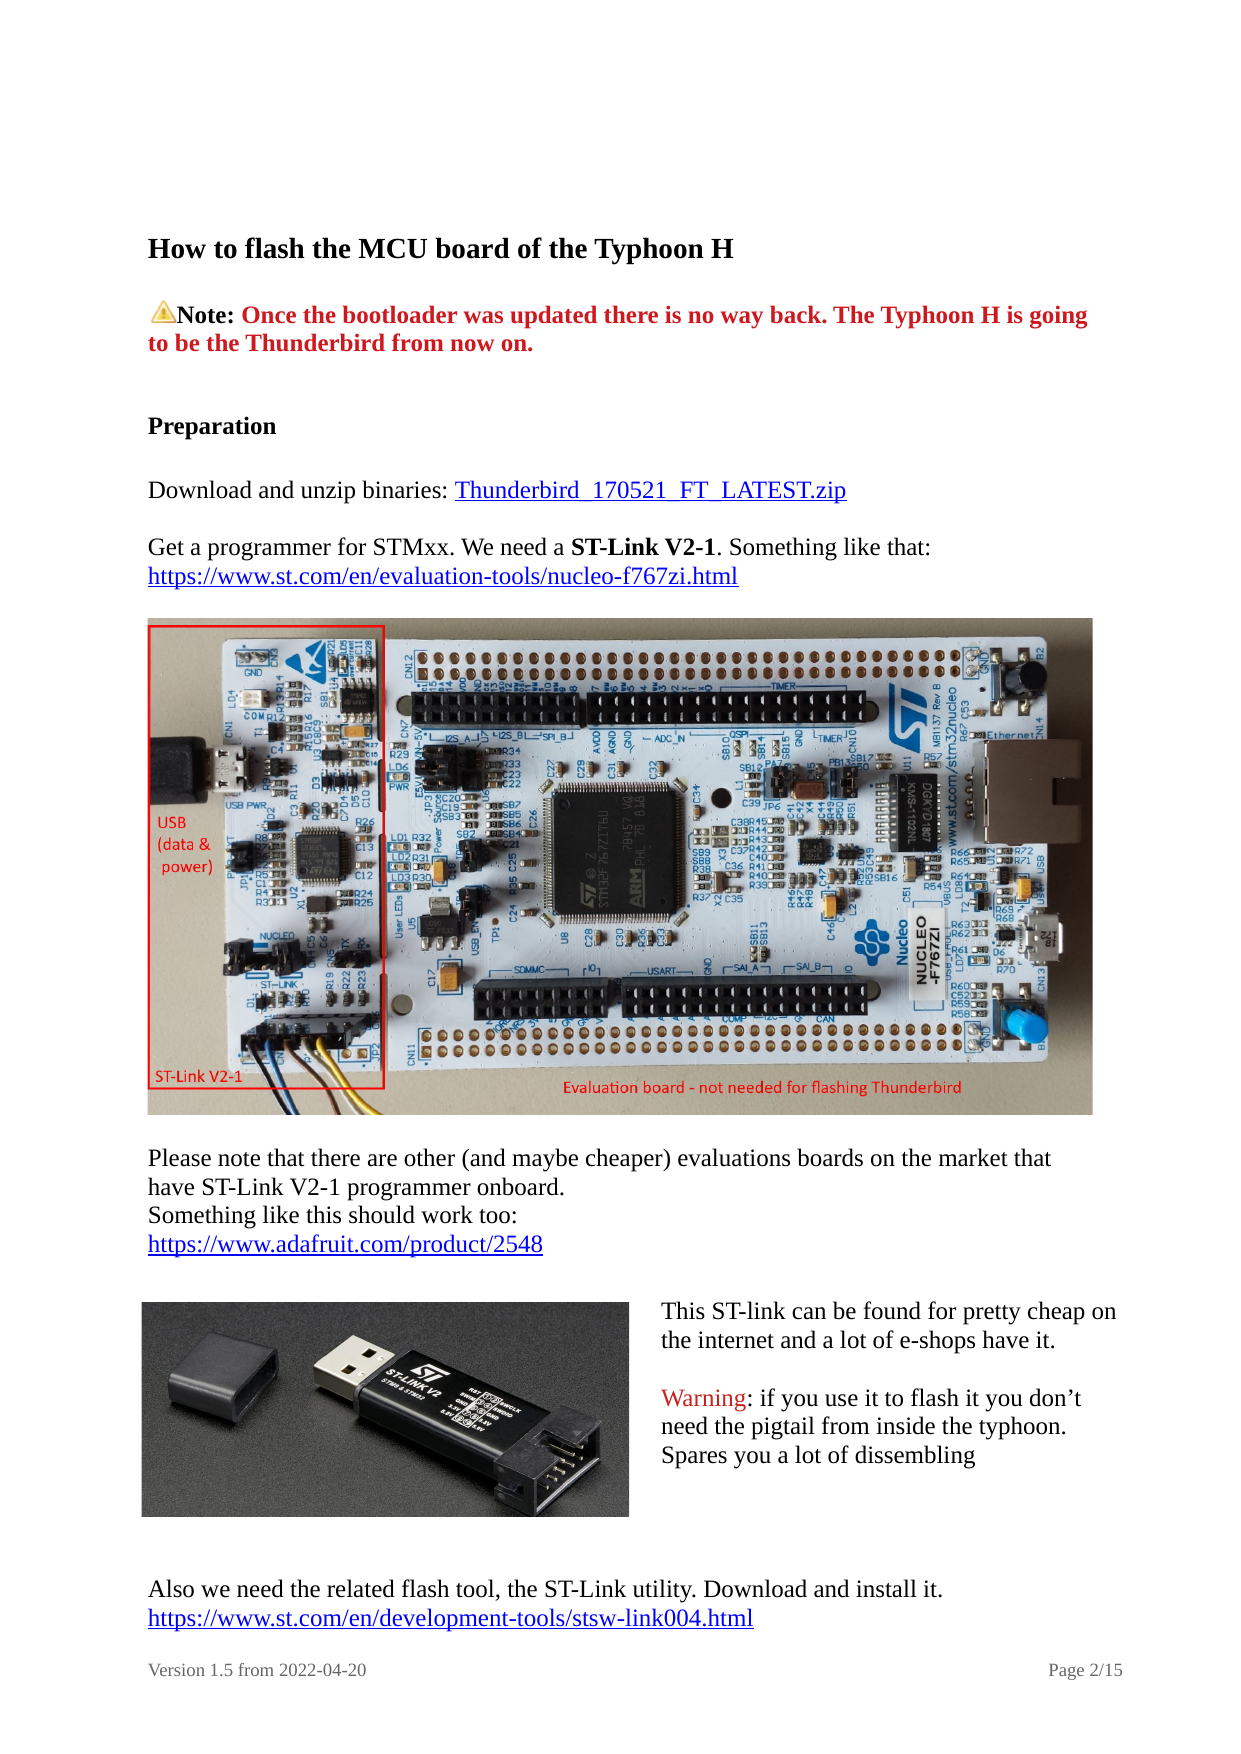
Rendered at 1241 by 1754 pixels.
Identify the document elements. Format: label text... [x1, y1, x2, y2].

text https://www.st.com/en/evaluation-tools/nucleo-f767zi.html [148, 561, 1093, 590]
text https://www.adafruit.com/product/2548 [148, 1229, 1093, 1258]
text Download and unzip binaries: Thunderbird_170521_FT_LATEST.zip [148, 475, 1093, 503]
picture [147, 618, 1093, 1115]
text https://www.st.com/en/development-tools/stsw-link004.html [148, 1603, 1093, 1632]
picture [141, 1302, 630, 1517]
text Something like this should work too: [148, 1200, 1093, 1229]
text Please note that there are other (and maybe cheaper) evaluations boards on the market that have ST-Link V2-1 programmer onboard. [148, 1143, 1093, 1200]
subtitle How to flash the MCU board of the Typhoon H [148, 231, 1093, 265]
picture [151, 299, 177, 325]
subtitle Preparation [148, 411, 1093, 440]
text Get a programmer for STMxx. We need a ST-Link V2-1. Something like that: [148, 532, 1093, 561]
text Note: Once the bootloader was updated there is no way back. The Typhoon H is going to be the Thunderbird from now on. [148, 300, 1093, 357]
text Also we need the related flash tool, the ST-Link utility. Download and install it. [148, 1574, 1093, 1603]
